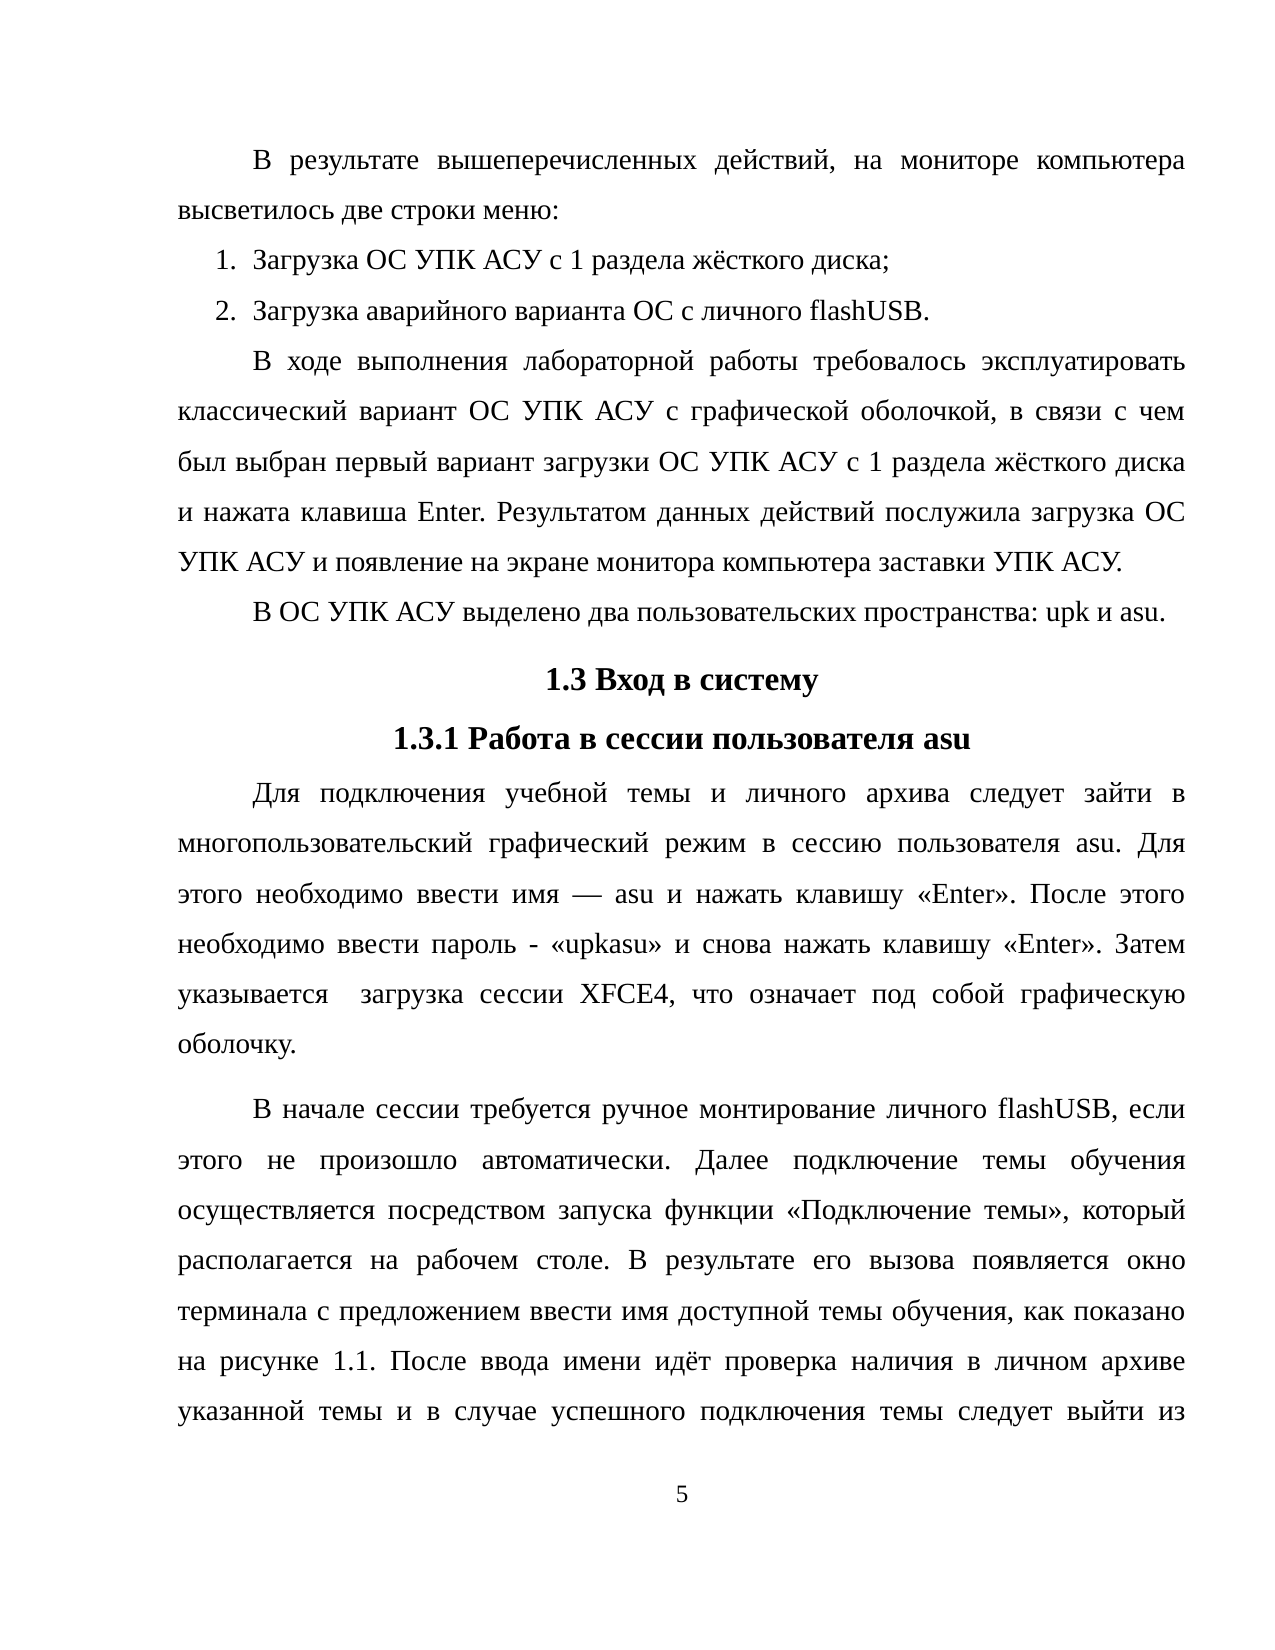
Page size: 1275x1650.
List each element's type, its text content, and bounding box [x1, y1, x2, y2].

list Загрузка аварийного варианта ОС с личного flashUSB. [215, 293, 1186, 326]
text Для подключения учебной темы и личного архива следует зайти в многопользовательский графический режим в сессию пользователя asu. Для этого необходимо ввести имя — asu и нажать клавишу «Enter». После этого необходимо ввести пароль - «upkasu» и снова нажать клавишу «Enter». Затем указывается загрузка сессии XFCE4, что означает под собой графическую оболочку. [177, 775, 1186, 1060]
text В ОС УПК АСУ выделено два пользовательских пространства: upk и asu. [177, 594, 1186, 628]
subtitle 1.3 Вход в систему [177, 659, 1186, 698]
subtitle 1.3.1 Работа в сессии пользователя asu [177, 718, 1186, 757]
text В результате вышеперечисленных действий, на мониторе компьютера высветилось две строки меню: [177, 142, 1186, 226]
text В ходе выполнения лабораторной работы требовалось эксплуатировать классический вариант ОС УПК АСУ с графической оболочкой, в связи с чем был выбран первый вариант загрузки ОС УПК АСУ с 1 раздела жёсткого диска и нажата клавиша Enter. Результатом данных действий послужила загрузка ОС УПК АСУ и появление на экране монитора компьютера заставки УПК АСУ. [177, 343, 1186, 578]
text В начале сессии требуется ручное монтирование личного flashUSB, если этого не произошло автоматически. Далее подключение темы обучения осуществляется посредством запуска функции «Подключение темы», который располагается на рабочем столе. В результате его вызова появляется окно терминала с предложением ввести имя доступной темы обучения, как показано на рисунке 1.1. После ввода имени идёт проверка наличия в личном архиве указанной темы и в случае успешного подключения темы следует выйти из [177, 1092, 1186, 1427]
list Загрузка ОС УПК АСУ с 1 раздела жёсткого диска; [215, 242, 1186, 276]
